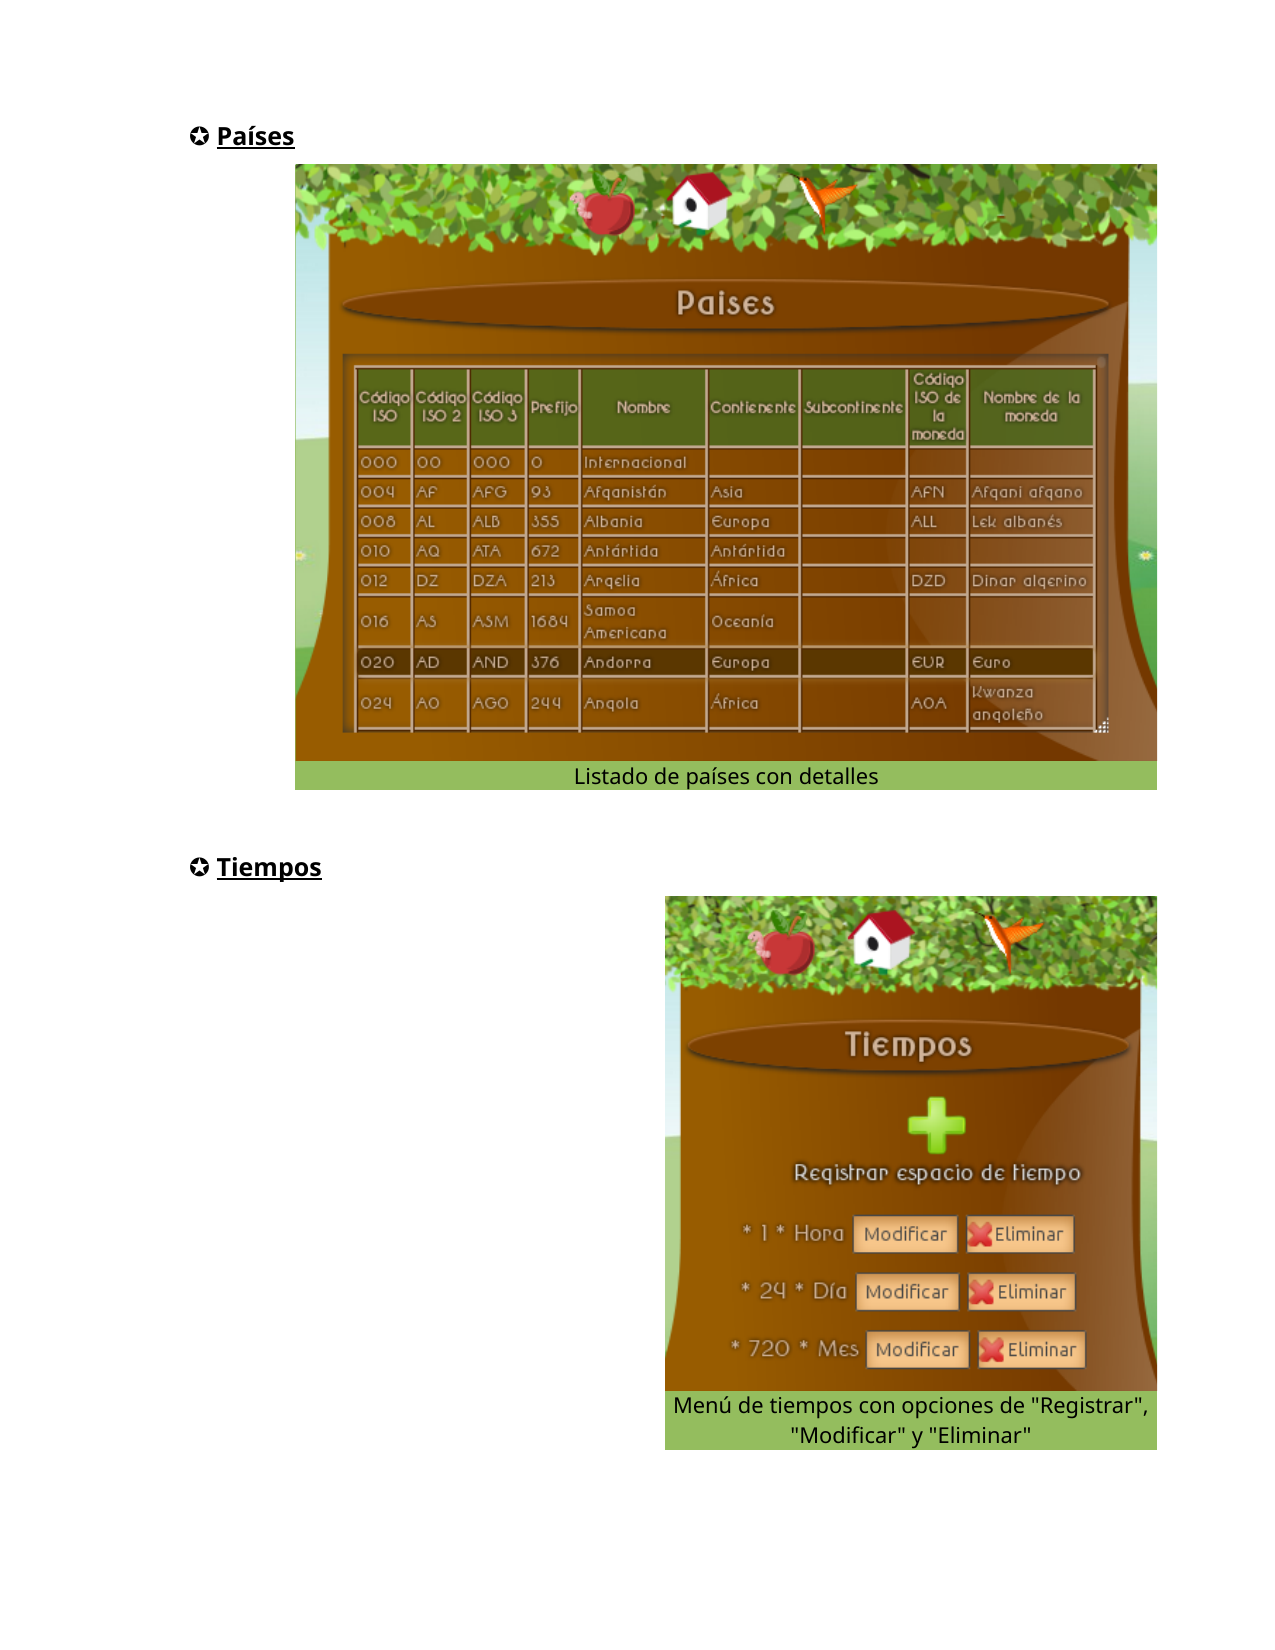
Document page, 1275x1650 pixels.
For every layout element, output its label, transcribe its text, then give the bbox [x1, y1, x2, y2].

subtitle ✪ Países [189, 118, 1157, 152]
picture [295, 164, 1158, 761]
subtitle ✪ Tiempos [189, 849, 1157, 883]
text Menú de tiempos con opciones de "Registrar", "Modificar" y "Eliminar" [665, 1391, 1157, 1450]
text Listado de países con detalles [295, 761, 1157, 790]
picture [665, 896, 1158, 1391]
